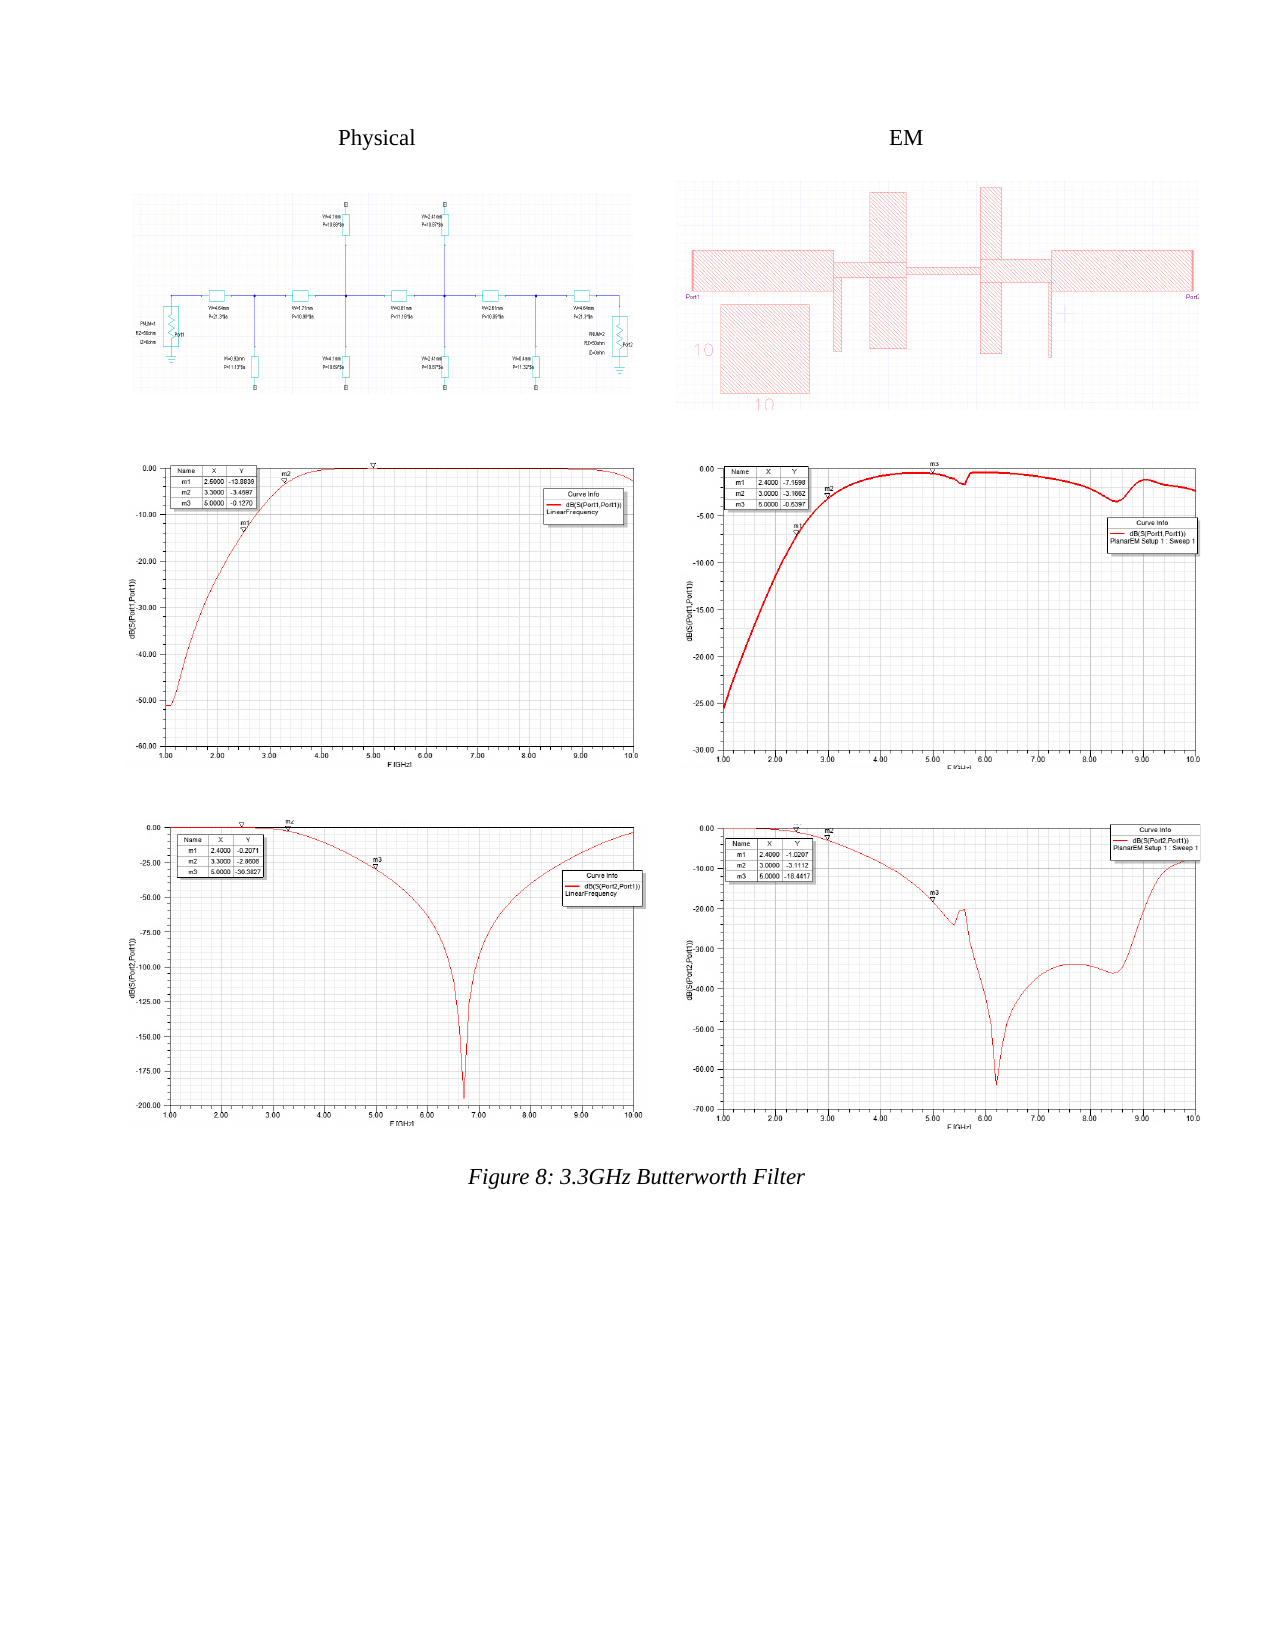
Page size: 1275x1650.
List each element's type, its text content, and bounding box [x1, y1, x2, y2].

table_cell [636, 445, 1177, 803]
table_header EM [636, 119, 1177, 156]
table_header Physical [119, 119, 635, 156]
picture [132, 193, 633, 394]
picture [680, 824, 1200, 1129]
table_cell [119, 157, 635, 444]
table_cell [119, 445, 635, 803]
picture [676, 180, 1200, 410]
picture [123, 463, 638, 767]
table_cell [119, 805, 635, 1163]
table_cell [636, 157, 1177, 444]
text Figure 8: 3.3GHz Butterworth Filter [118, 1164, 1157, 1189]
picture [680, 462, 1200, 769]
picture [123, 820, 647, 1126]
table_cell [636, 805, 1177, 1163]
